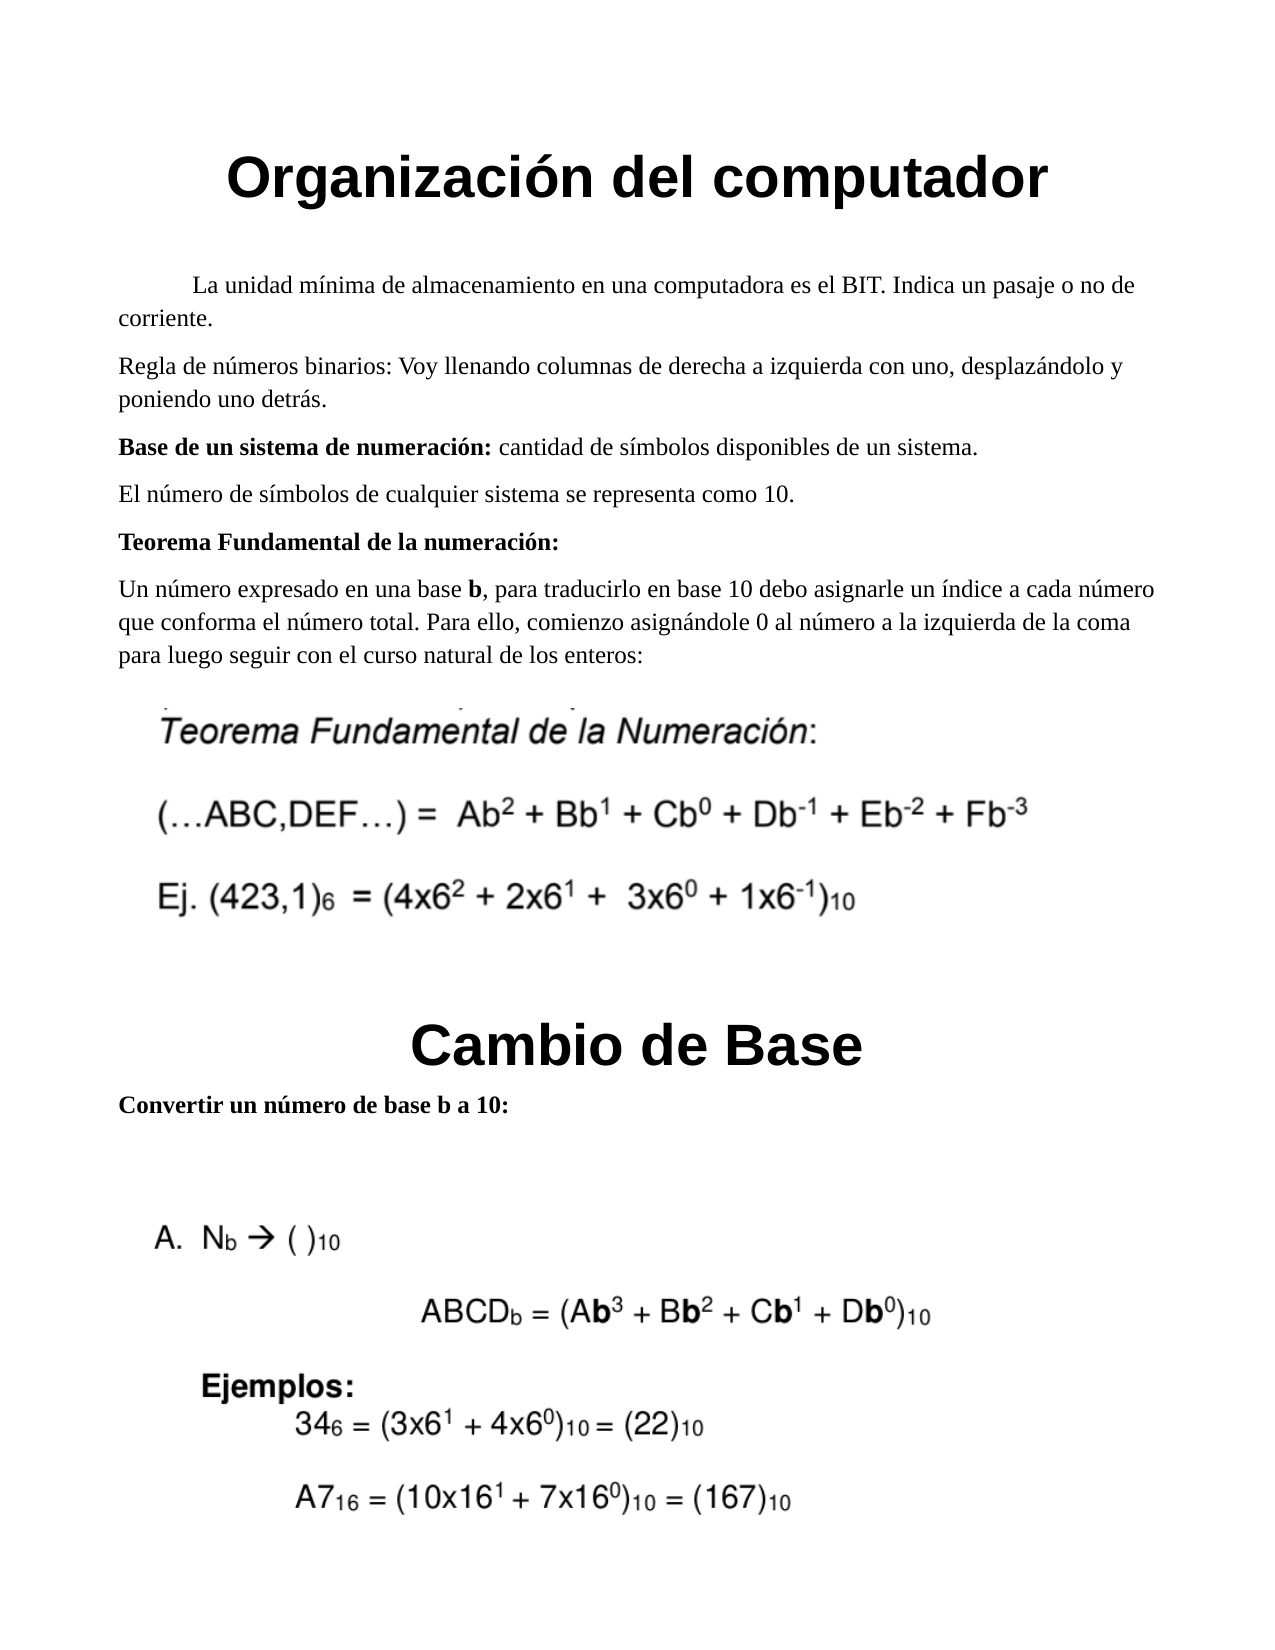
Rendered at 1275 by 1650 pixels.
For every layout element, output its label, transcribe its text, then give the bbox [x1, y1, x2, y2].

text Regla de números binarios: Voy llenando columnas de derecha a izquierda con uno, desplazándolo y poniendo uno detrás. [118, 351, 1157, 413]
text Teorema Fundamental de la numeración: [118, 527, 1157, 556]
title Organización del computador [118, 143, 1157, 210]
text Un número expresado en una base b, para traducirlo en base 10 debo asignarle un índice a cada número que conforma el número total. Para ello, comienzo asignándole 0 al número a la izquierda de la coma para luego seguir con el curso natural de los enteros: [118, 574, 1157, 967]
text Base de un sistema de numeración: cantidad de símbolos disponibles de un sistema. [118, 432, 1157, 460]
text La unidad mínima de almacenamiento en una computadora es el BIT. Indica un pasaje o no de corriente. [118, 270, 1157, 332]
text Convertir un número de base b a 10: [118, 1091, 1157, 1185]
text El número de símbolos de cualquier sistema se representa como 10. [118, 479, 1157, 508]
title Cambio de Base [118, 1011, 1157, 1078]
picture [124, 708, 1164, 939]
picture [34, 1187, 1074, 1536]
